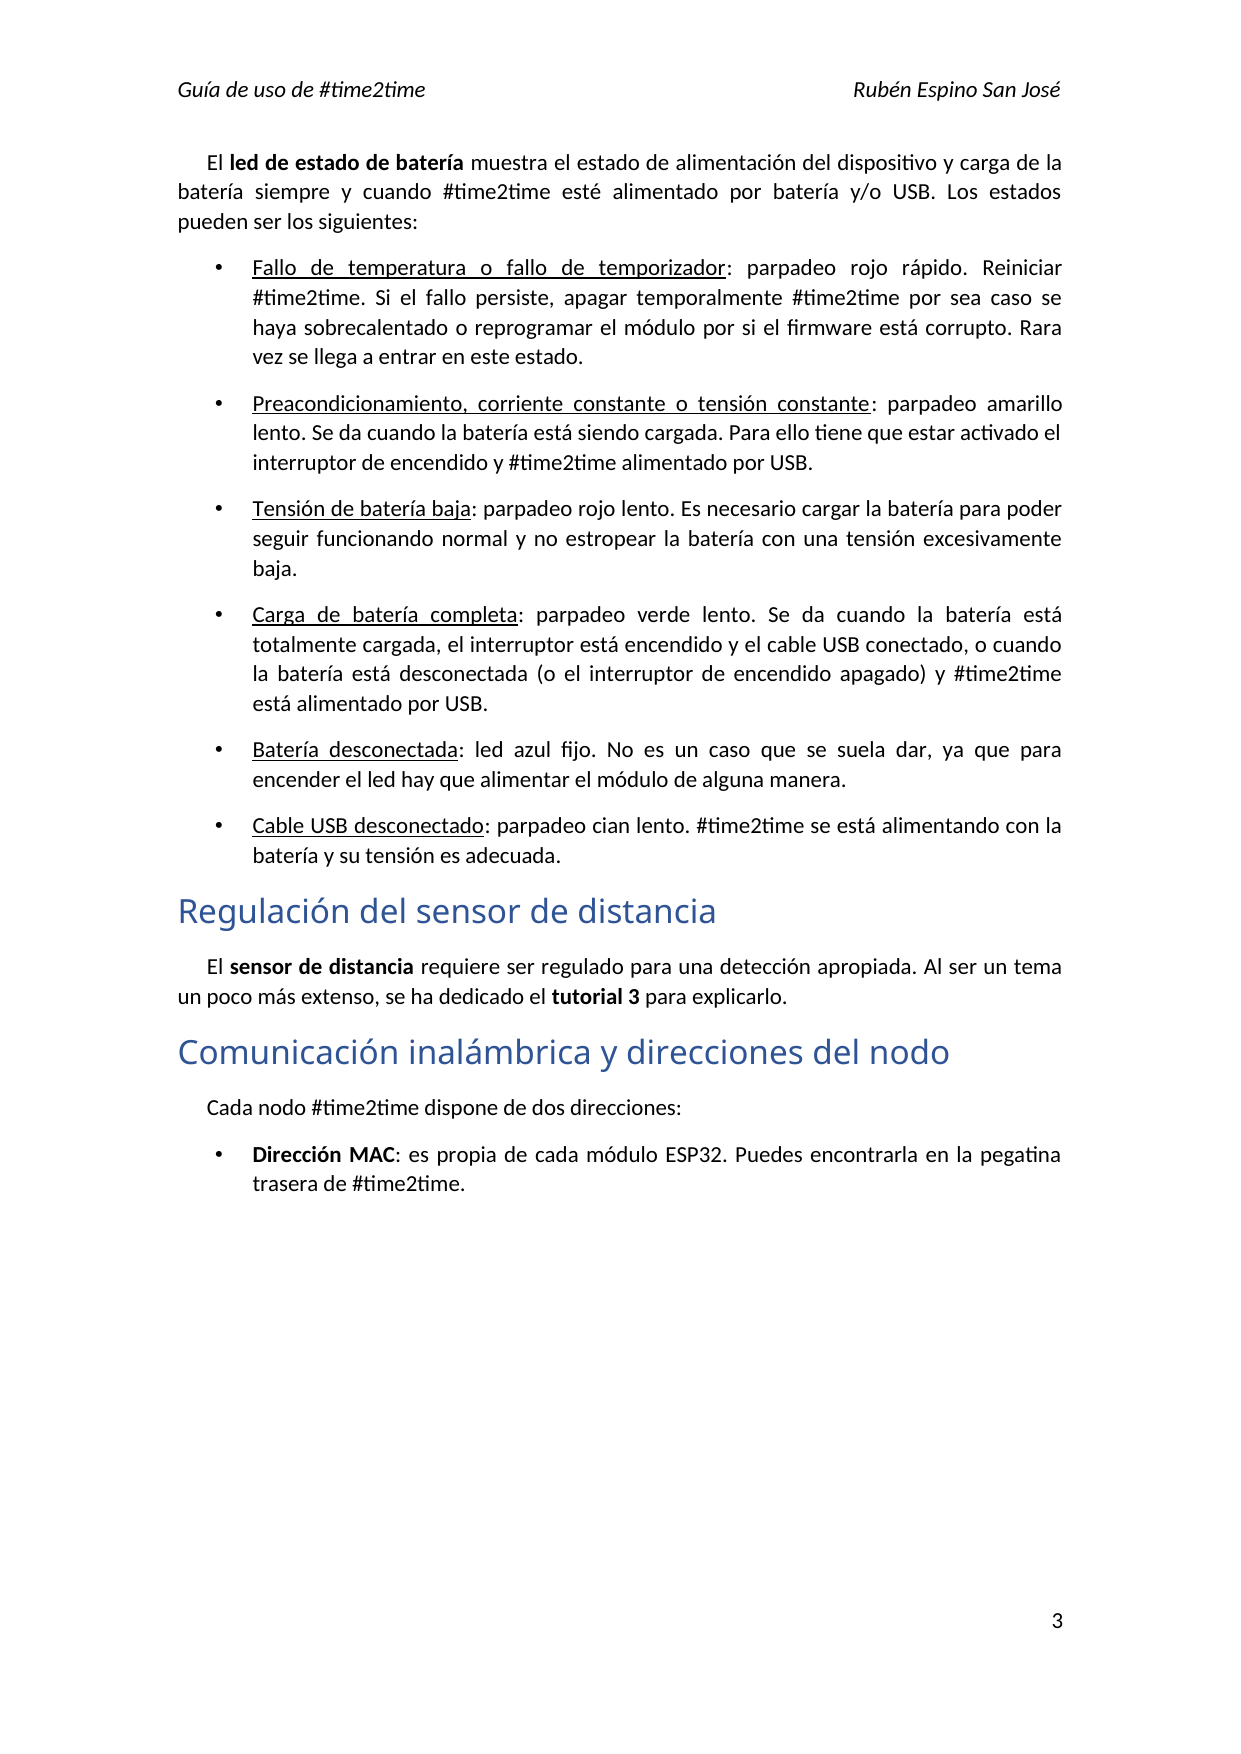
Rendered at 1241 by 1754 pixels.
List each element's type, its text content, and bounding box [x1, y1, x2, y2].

list Cable USB desconectado: parpadeo cian lento. #time2time se está alimentando con la batería y su tensión es adecuada. [215, 812, 1063, 869]
list Tensión de batería baja: parpadeo rojo lento. Es necesario cargar la batería para poder seguir funcionando normal y no estropear la batería con una tensión excesivamente baja. [215, 494, 1063, 582]
list Carga de batería completa: parpadeo verde lento. Se da cuando la batería está totalmente cargada, el interruptor está encendido y el cable USB conectado, o cuando la batería está desconectada (o el interruptor de encendido apagado) y #time2time está alimentado por USB. [215, 600, 1063, 717]
text Regulación del sensor de distancia [177, 888, 1063, 933]
list Batería desconectada: led azul fijo. No es un caso que se suela dar, ya que para encender el led hay que alimentar el módulo de alguna manera. [215, 736, 1063, 793]
text El sensor de distancia requiere ser regulado para una detección apropiada. Al ser un tema un poco más extenso, se ha dedicado el tutorial 3 para explicarlo. [177, 952, 1063, 1010]
list Fallo de temperatura o fallo de temporizador: parpadeo rojo rápido. Reiniciar #time2time. Si el fallo persiste, apagar temporalmente #time2time por sea caso se haya sobrecalentado o reprogramar el módulo por si el firmware está corrupto. Rara vez se llega a entrar en este estado. [215, 253, 1063, 370]
list Dirección MAC: es propia de cada módulo ESP32. Puedes encontrarla en la pegatina trasera de #time2time. [215, 1140, 1063, 1197]
text Cada nodo #time2time dispone de dos direcciones: [177, 1093, 1063, 1121]
list Preacondicionamiento, corriente constante o tensión constante: parpadeo amarillo lento. Se da cuando la batería está siendo cargada. Para ello tiene que estar activado el interruptor de encendido y #time2time alimentado por USB. [215, 389, 1063, 476]
text El led de estado de batería muestra el estado de alimentación del dispositivo y carga de la batería siempre y cuando #time2time esté alimentado por batería y/o USB. Los estados pueden ser los siguientes: [177, 148, 1063, 235]
text Comunicación inalámbrica y direcciones del nodo [177, 1028, 1063, 1074]
